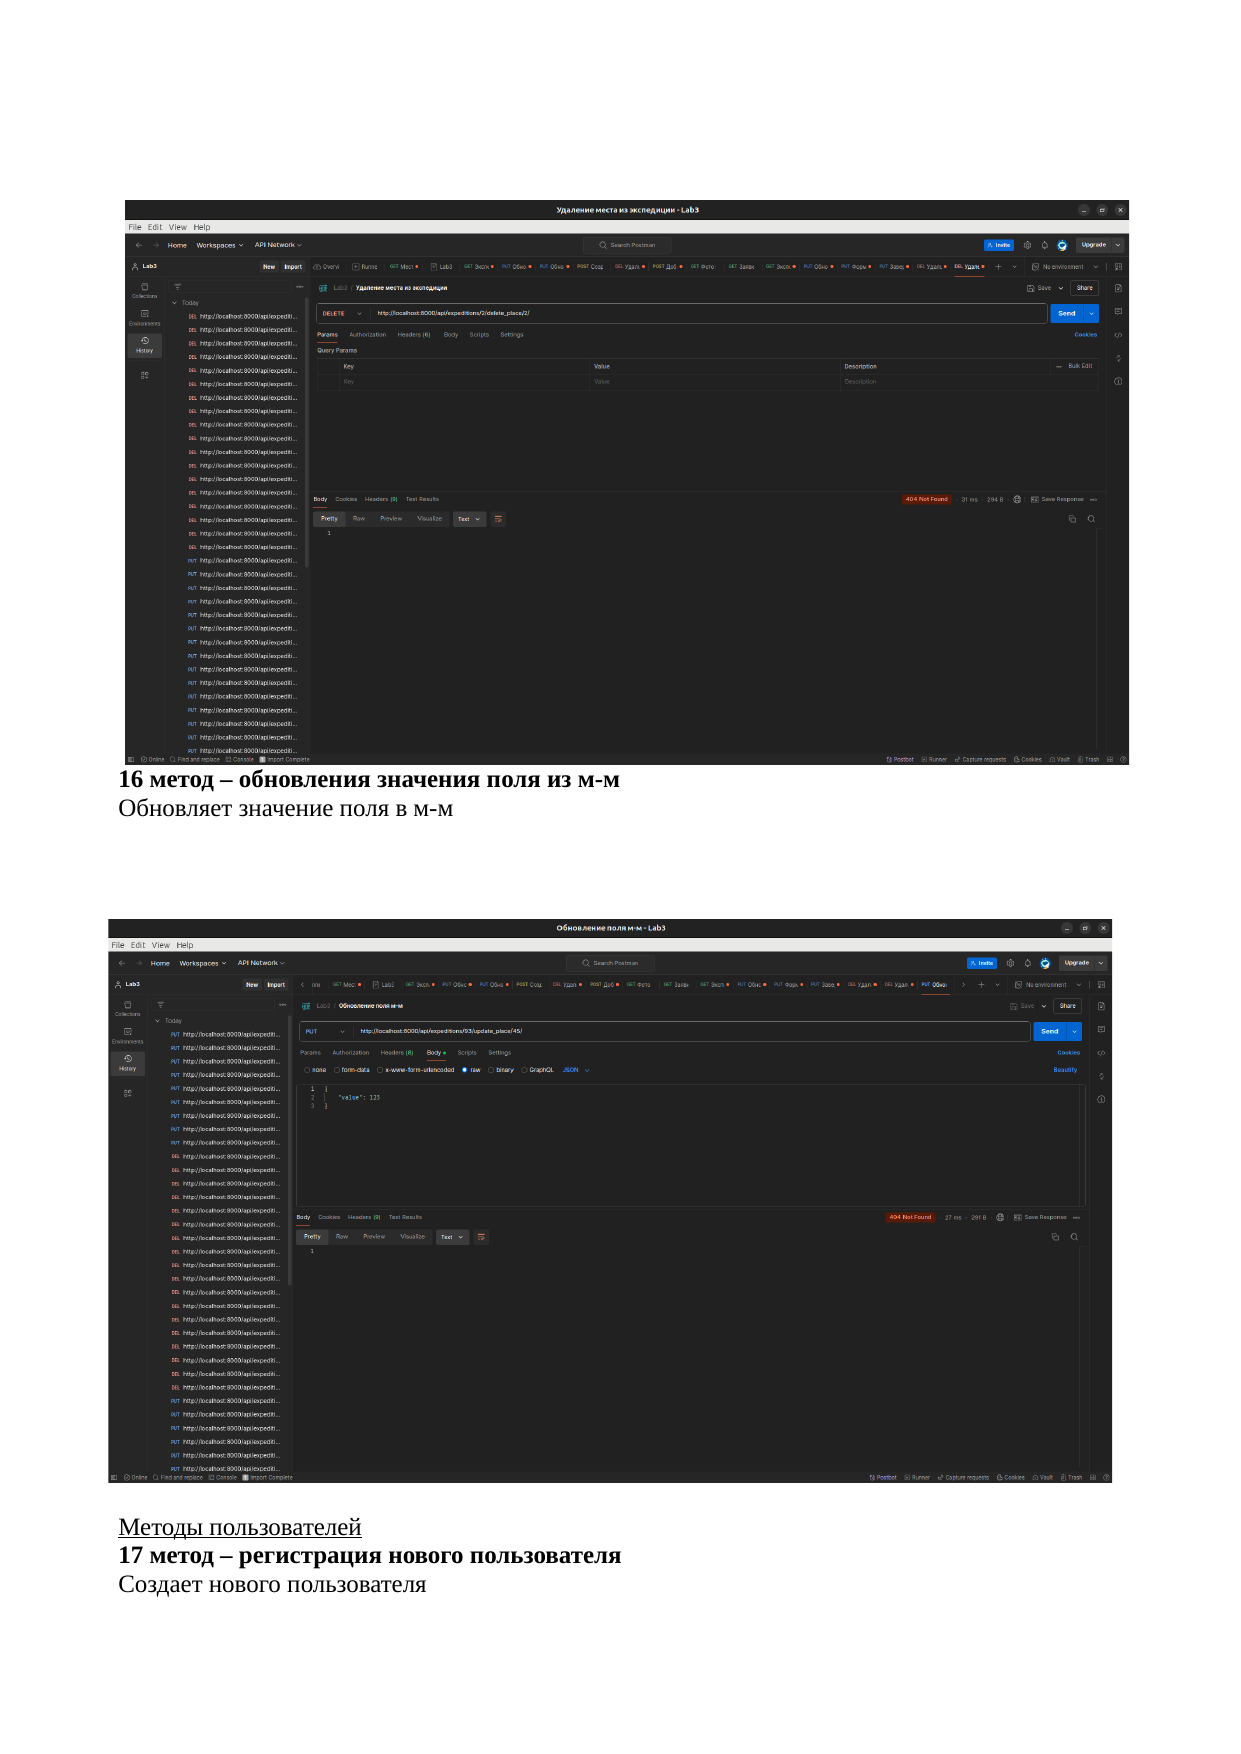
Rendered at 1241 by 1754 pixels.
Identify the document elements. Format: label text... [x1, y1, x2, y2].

picture [108, 919, 1113, 1483]
text 17 метод – регистрация нового пользователя [118, 1540, 1122, 1569]
text Обновляет значение поля в м-м Методы пользователей [118, 793, 1122, 1540]
picture [125, 200, 1130, 765]
text 16 метод – обновления значения поля из м-м [118, 118, 1122, 793]
text Создает нового пользователя [118, 1569, 1122, 1598]
